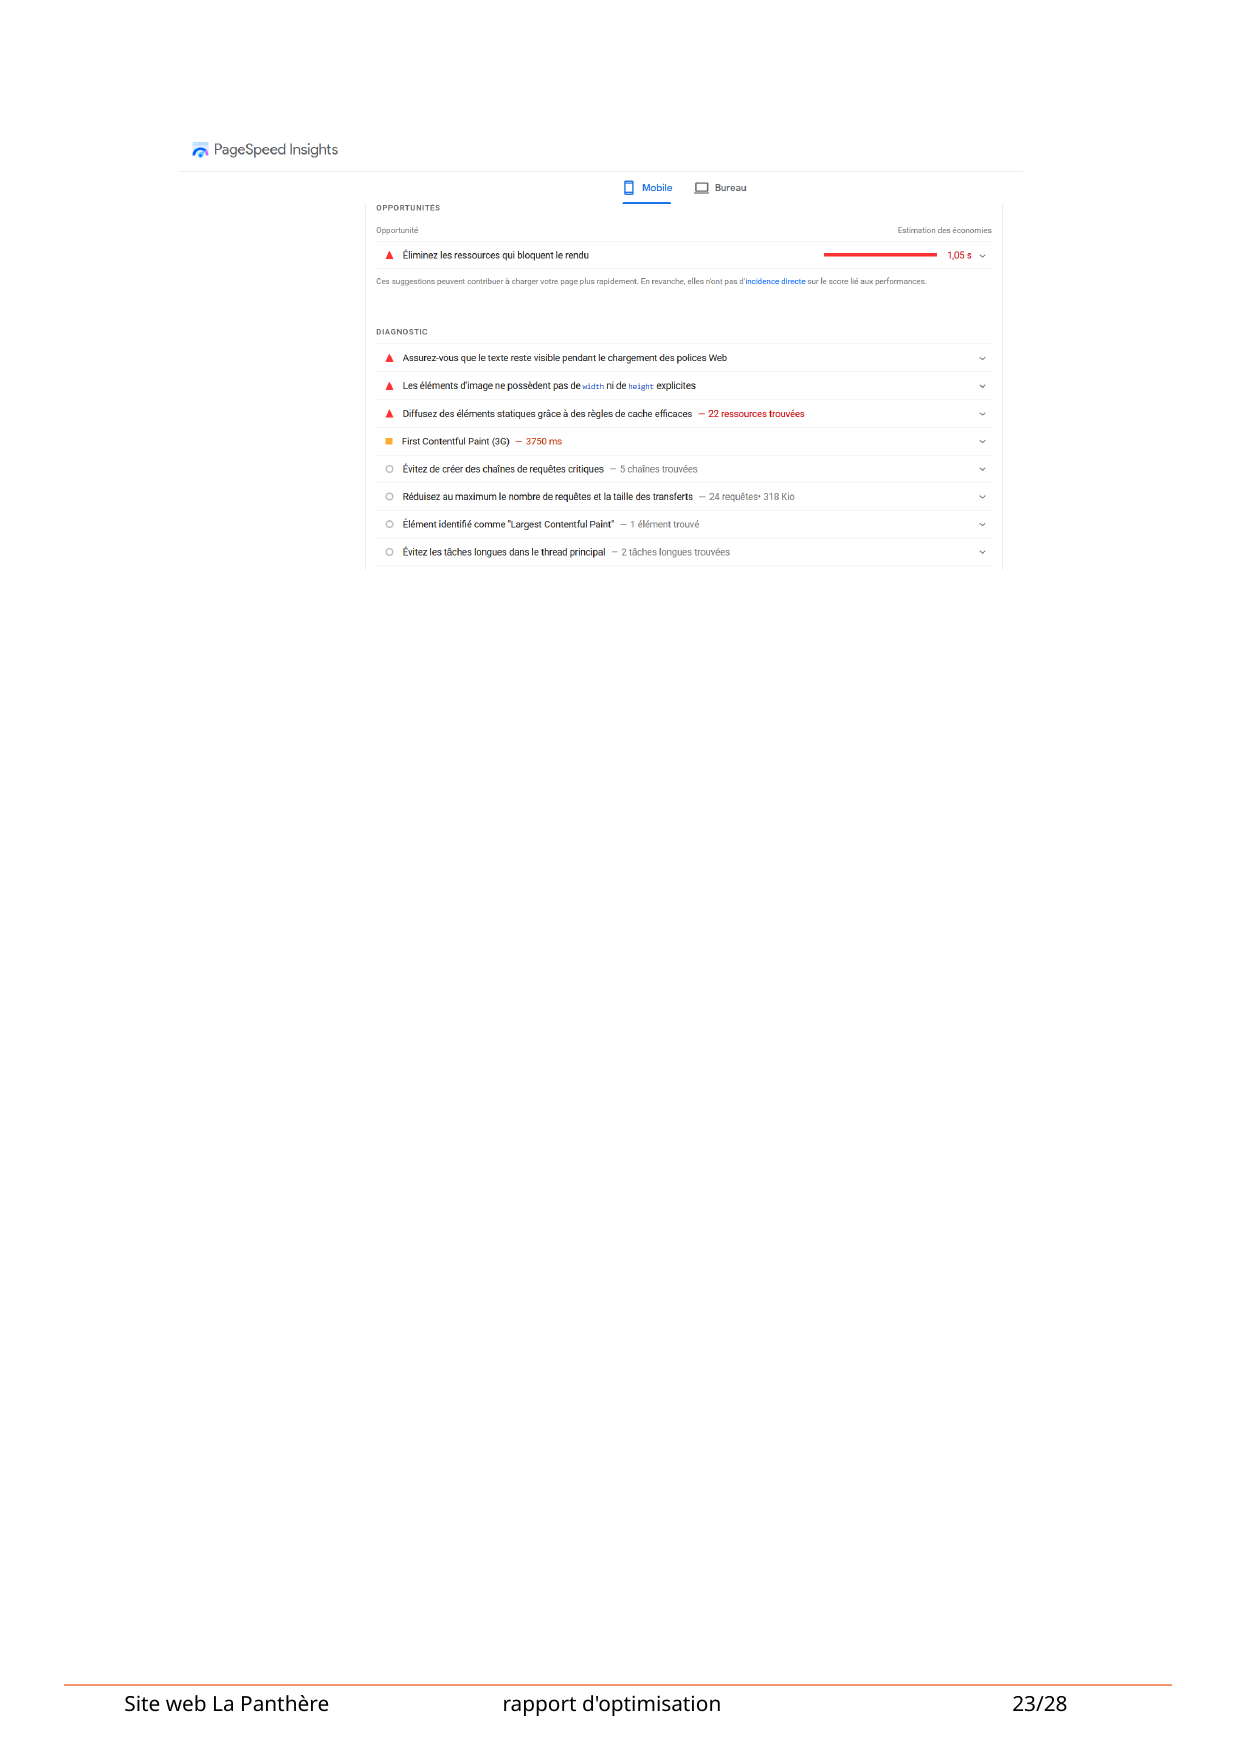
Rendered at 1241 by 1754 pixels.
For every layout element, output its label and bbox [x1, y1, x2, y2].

picture [179, 130, 1024, 570]
